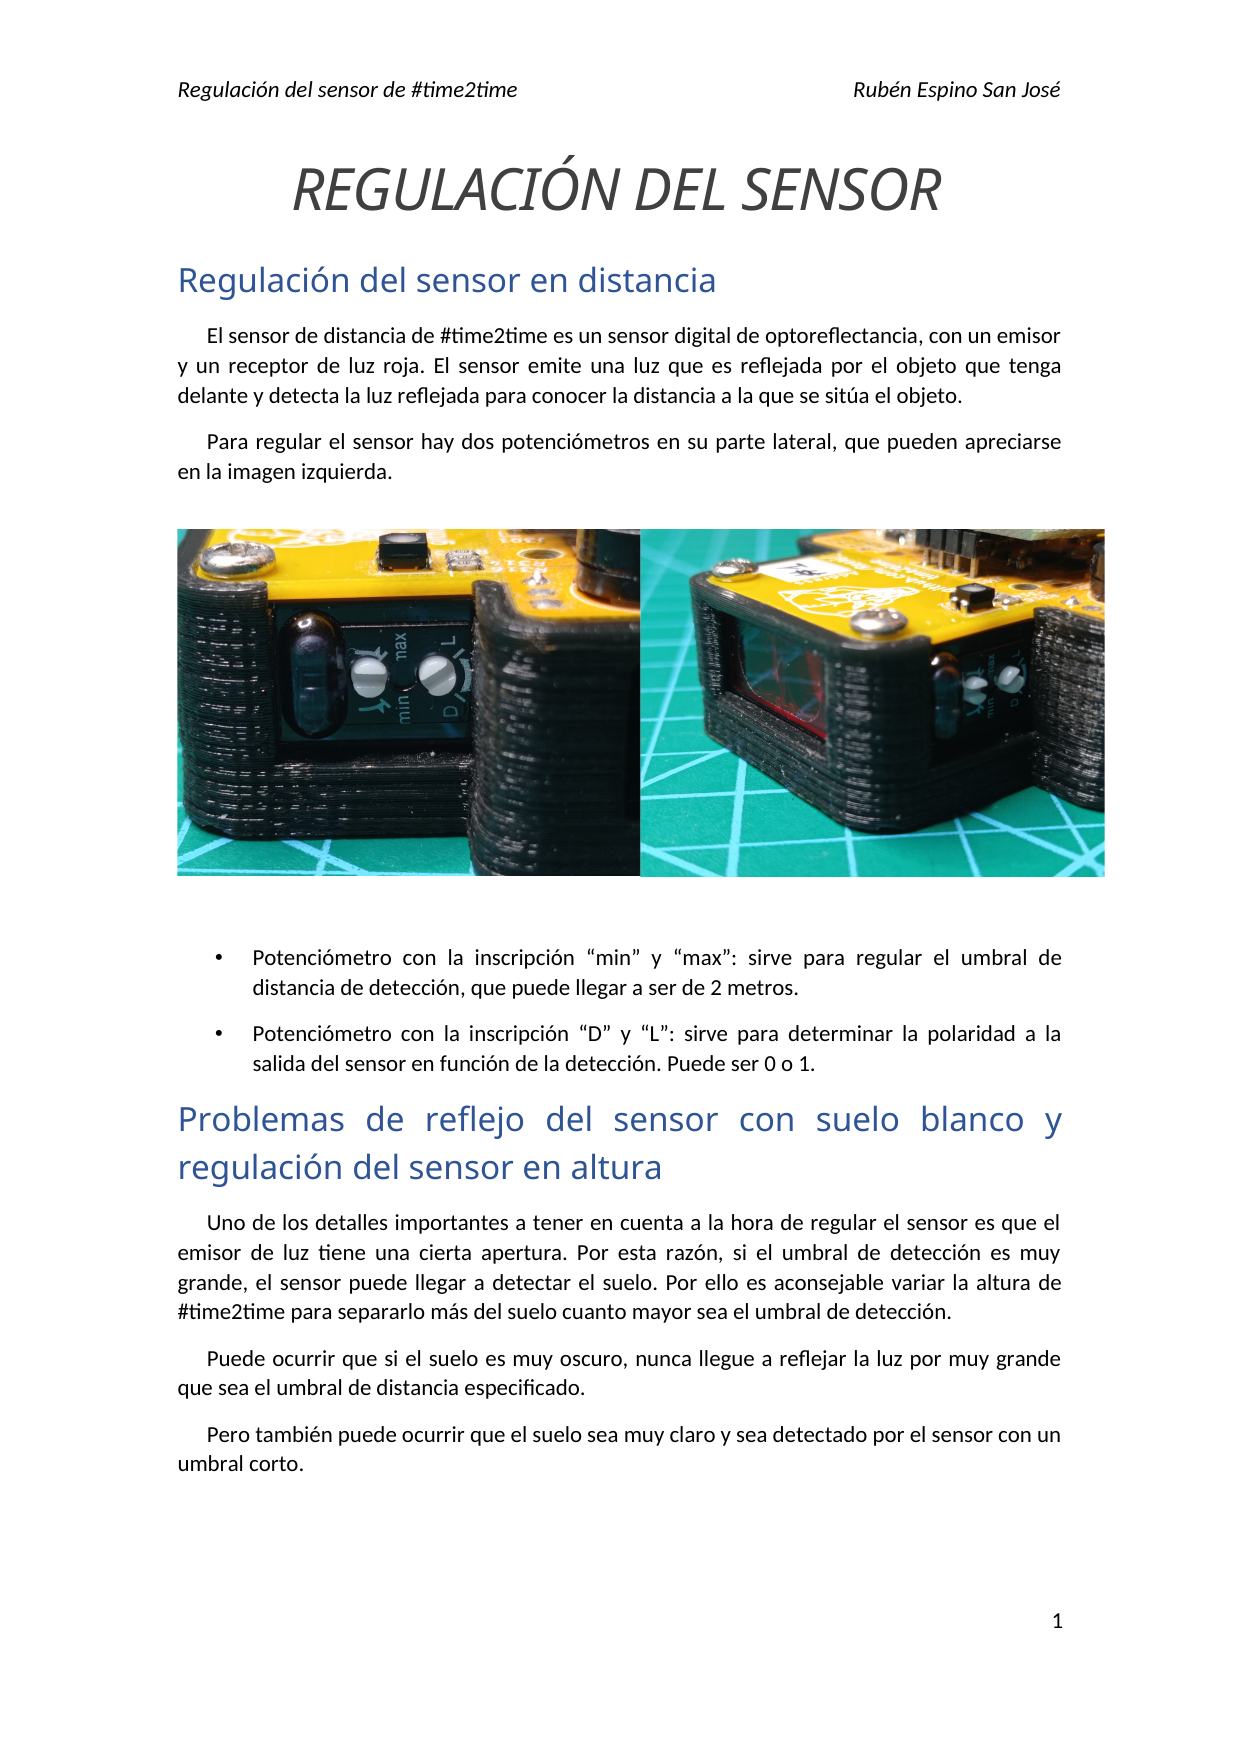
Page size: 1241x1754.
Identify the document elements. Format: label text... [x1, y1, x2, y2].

text Para regular el sensor hay dos potenciómetros en su parte lateral, que pueden apreciarse en la imagen izquierda. [177, 427, 1063, 485]
text El sensor de distancia de #time2time es un sensor digital de optoreflectancia, con un emisor y un receptor de luz roja. El sensor emite una luz que es reflejada por el objeto que tenga delante y detecta la luz reflejada para conocer la distancia a la que se sitúa el objeto. [177, 321, 1063, 409]
text Puede ocurrir que si el suelo es muy oscuro, nunca llegue a reflejar la luz por muy grande que sea el umbral de distancia especificado. [177, 1344, 1063, 1401]
list Potenciómetro con la inscripción “D” y “L”: sirve para determinar la polaridad a la salida del sensor en función de la detección. Puede ser 0 o 1. [215, 1019, 1063, 1077]
text Problemas de reflejo del sensor con suelo blanco y regulación del sensor en altura [177, 1095, 1063, 1189]
text Uno de los detalles importantes a tener en cuenta a la hora de regular el sensor es que el emisor de luz tiene una cierta apertura. Por esta razón, si el umbral de detección es muy grande, el sensor puede llegar a detectar el suelo. Por ello es aconsejable variar la altura de #time2time para separarlo más del suelo cuanto mayor sea el umbral de detección. [177, 1208, 1063, 1325]
subtitle REGULACIÓN DEL SENSOR [177, 148, 1063, 227]
text Pero también puede ocurrir que el suelo sea muy claro y sea detectado por el sensor con un umbral corto. [177, 1420, 1063, 1477]
text Regulación del sensor en distancia [177, 257, 1063, 302]
list Potenciómetro con la inscripción “min” y “max”: sirve para regular el umbral de distancia de detección, que puede llegar a ser de 2 metros. [215, 943, 1063, 1001]
picture [177, 529, 1105, 877]
